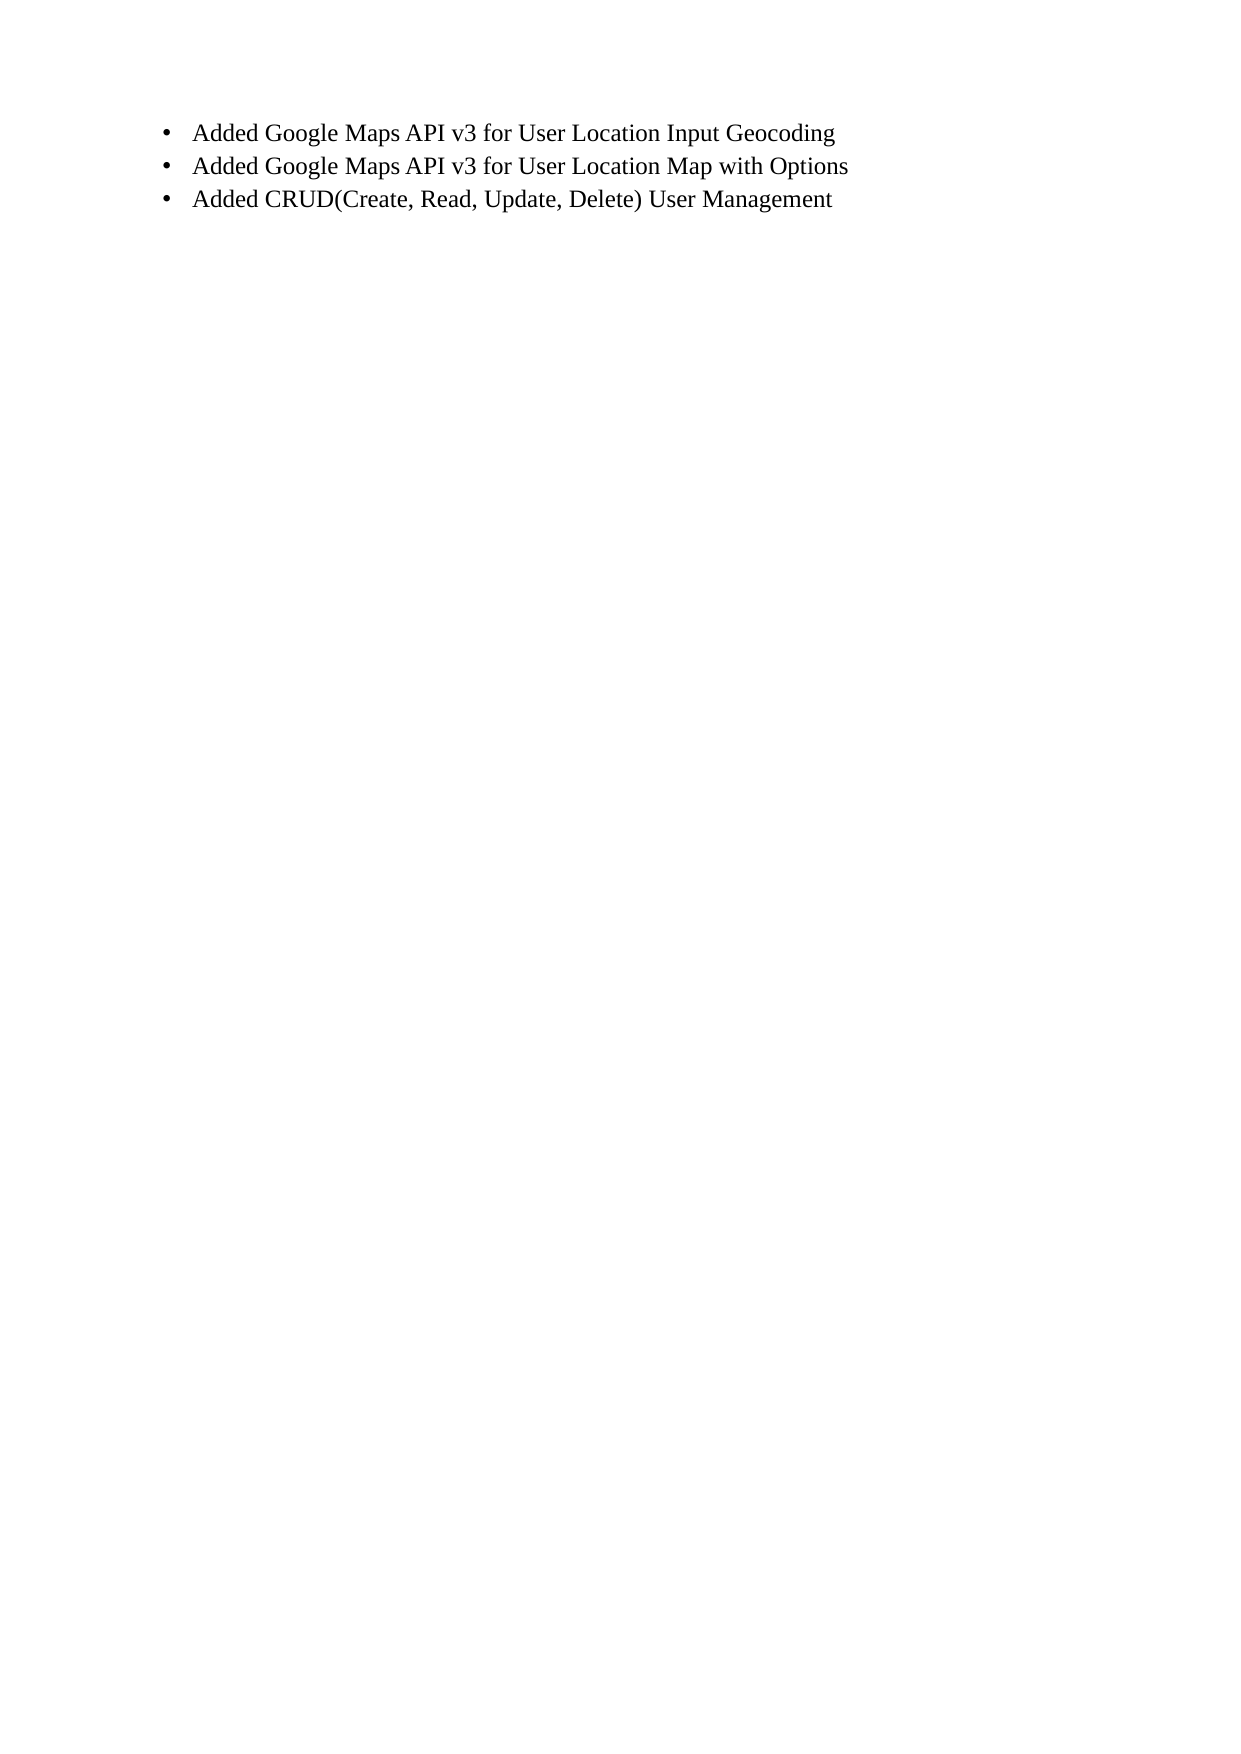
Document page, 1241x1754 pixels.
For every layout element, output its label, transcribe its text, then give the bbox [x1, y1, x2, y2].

list Added Google Maps API v3 for User Location Map with Options [162, 151, 1122, 180]
list Added Google Maps API v3 for User Location Input Geocoding [162, 118, 1122, 147]
list Added CRUD(Create, Read, Update, Delete) User Management [162, 184, 1122, 213]
